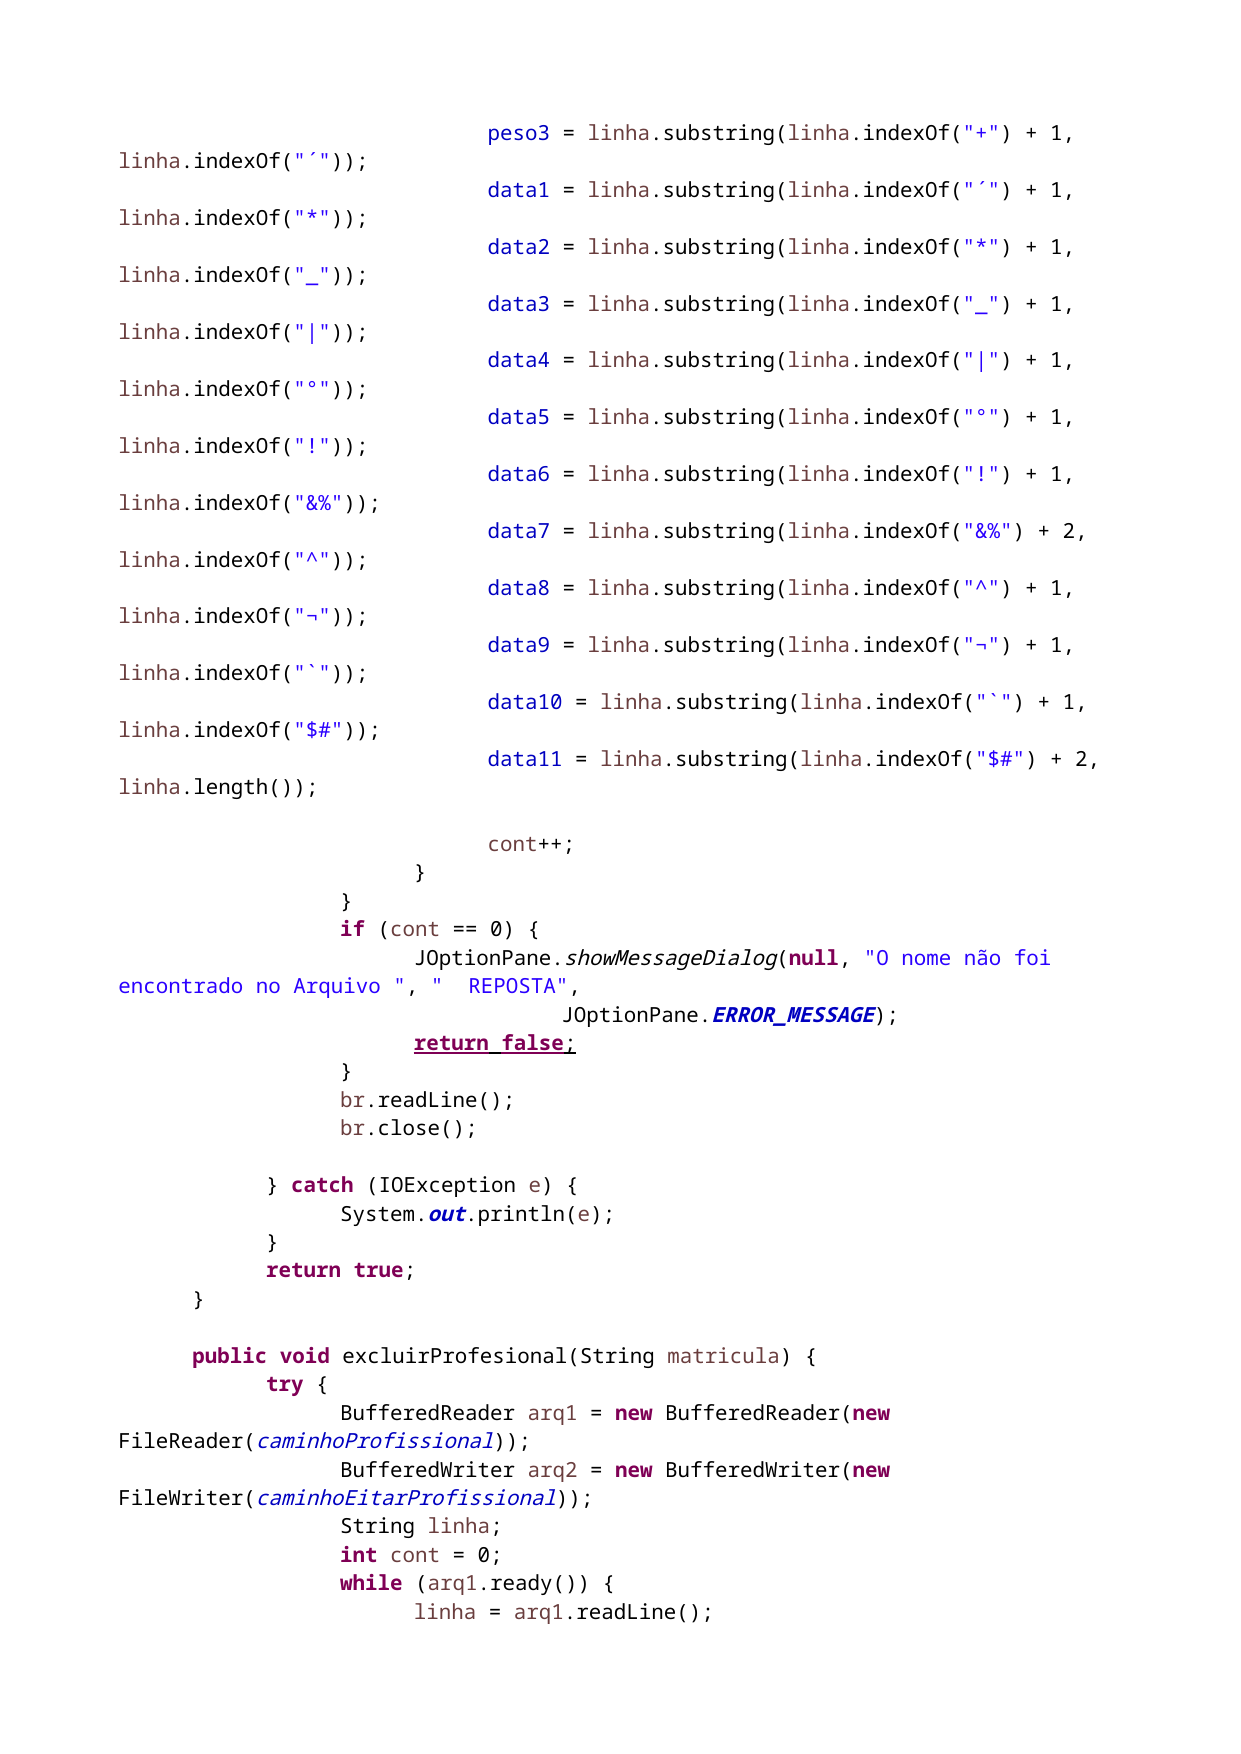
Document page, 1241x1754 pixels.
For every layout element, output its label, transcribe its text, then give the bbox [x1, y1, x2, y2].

text data10 = linha.substring(linha.indexOf("`") + 1, linha.indexOf("$#")); [118, 687, 1122, 744]
text data6 = linha.substring(linha.indexOf("!") + 1, linha.indexOf("&%")); [118, 459, 1122, 516]
text linha = arq1.readLine(); [118, 1597, 1122, 1625]
text return true; [118, 1256, 1122, 1284]
text System.out.println(e); [118, 1199, 1122, 1227]
text data8 = linha.substring(linha.indexOf("^") + 1, linha.indexOf("¬")); [118, 573, 1122, 630]
text JOptionPane.showMessageDialog(null, "O nome não foi encontrado no Arquivo ", " REPOSTA", [118, 943, 1122, 1000]
text } [118, 886, 1122, 914]
text data2 = linha.substring(linha.indexOf("*") + 1, linha.indexOf("_")); [118, 232, 1122, 289]
text cont++; [118, 829, 1122, 857]
text BufferedReader arq1 = new BufferedReader(new FileReader(caminhoProfissional)); [118, 1398, 1122, 1455]
text data9 = linha.substring(linha.indexOf("¬") + 1, linha.indexOf("`")); [118, 630, 1122, 687]
text int cont = 0; [118, 1540, 1122, 1568]
text } [118, 1227, 1122, 1256]
text } [118, 1057, 1122, 1085]
text data11 = linha.substring(linha.indexOf("$#") + 2, linha.length()); [118, 744, 1122, 801]
text peso3 = linha.substring(linha.indexOf("+") + 1, linha.indexOf("´")); [118, 118, 1122, 175]
text while (arq1.ready()) { [118, 1568, 1122, 1597]
text return false; [118, 1028, 1122, 1057]
text public void excluirProfesional(String matricula) { [118, 1341, 1122, 1369]
text try { [118, 1369, 1122, 1398]
text data1 = linha.substring(linha.indexOf("´") + 1, linha.indexOf("*")); [118, 175, 1122, 232]
text JOptionPane.ERROR_MESSAGE); [118, 1000, 1122, 1028]
text if (cont == 0) { [118, 914, 1122, 943]
text data7 = linha.substring(linha.indexOf("&%") + 2, linha.indexOf("^")); [118, 516, 1122, 573]
text String linha; [118, 1512, 1122, 1540]
text data5 = linha.substring(linha.indexOf("°") + 1, linha.indexOf("!")); [118, 402, 1122, 459]
text } [118, 857, 1122, 886]
text data3 = linha.substring(linha.indexOf("_") + 1, linha.indexOf("|")); [118, 289, 1122, 346]
text br.close(); [118, 1113, 1122, 1142]
text br.readLine(); [118, 1085, 1122, 1113]
text } catch (IOException e) { [118, 1170, 1122, 1199]
text data4 = linha.substring(linha.indexOf("|") + 1, linha.indexOf("°")); [118, 346, 1122, 402]
text } [118, 1284, 1122, 1312]
text BufferedWriter arq2 = new BufferedWriter(new FileWriter(caminhoEitarProfissional)); [118, 1455, 1122, 1512]
